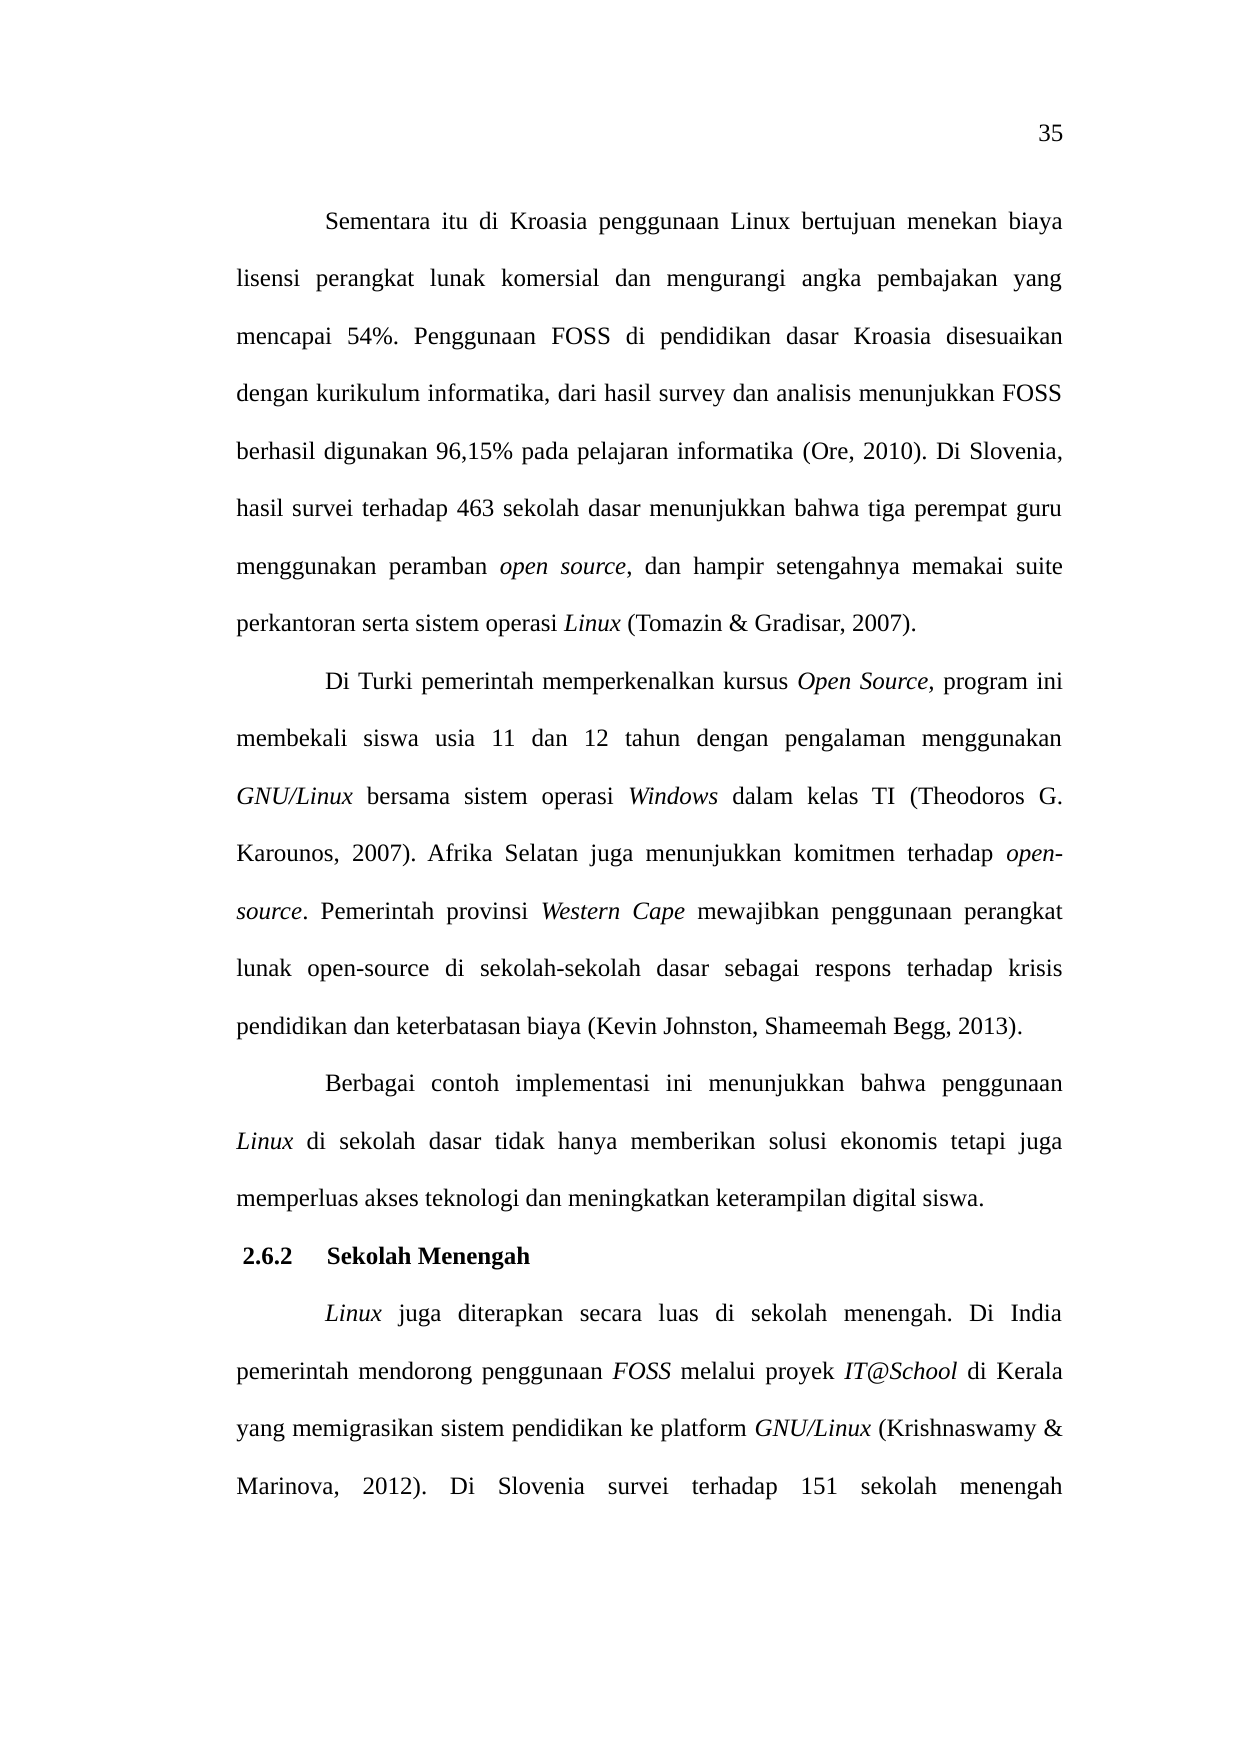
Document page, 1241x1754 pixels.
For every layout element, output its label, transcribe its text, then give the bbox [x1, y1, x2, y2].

text Berbagai contoh implementasi ini menunjukkan bahwa penggunaan Linux di sekolah dasar tidak hanya memberikan solusi ekonomis tetapi juga memperluas akses teknologi dan meningkatkan keterampilan digital siswa. [236, 1068, 1063, 1212]
text Linux juga diterapkan secara luas di sekolah menengah. Di India pemerintah mendorong penggunaan FOSS melalui proyek IT@School di Kerala yang memigrasikan sistem pendidikan ke platform GNU/Linux (Krishnaswamy & Marinova, 2012)⁠. Di Slovenia survei terhadap 151 sekolah menengah [236, 1298, 1063, 1500]
text Sementara itu di Kroasia penggunaan Linux bertujuan menekan biaya lisensi perangkat lunak komersial dan mengurangi angka pembajakan yang mencapai 54%. Penggunaan FOSS di pendidikan dasar Kroasia disesuaikan dengan kurikulum informatika, dari hasil survey dan analisis menunjukkan FOSS berhasil digunakan 96,15% pada pelajaran informatika (Ore, 2010)⁠. Di Slovenia, hasil survei terhadap 463 sekolah dasar menunjukkan bahwa tiga perempat guru menggunakan peramban open source, dan hampir setengahnya memakai suite perkantoran serta sistem operasi Linux (Tomazin & Gradisar, 2007)⁠. [236, 206, 1063, 637]
text Di Turki pemerintah memperkenalkan kursus Open Source, program ini membekali siswa usia 11 dan 12 tahun dengan pengalaman menggunakan GNU/Linux bersama sistem operasi Windows dalam kelas TI (Theodoros G. Karounos, 2007)⁠. Afrika Selatan juga menunjukkan komitmen terhadap open-source. Pemerintah provinsi Western Cape mewajibkan penggunaan perangkat lunak open-source di sekolah-sekolah dasar sebagai respons terhadap krisis pendidikan dan keterbatasan biaya (Kevin Johnston, Shameemah Begg, 2013)⁠. [236, 666, 1063, 1040]
subtitle Sekolah Menengah [236, 1241, 1063, 1270]
